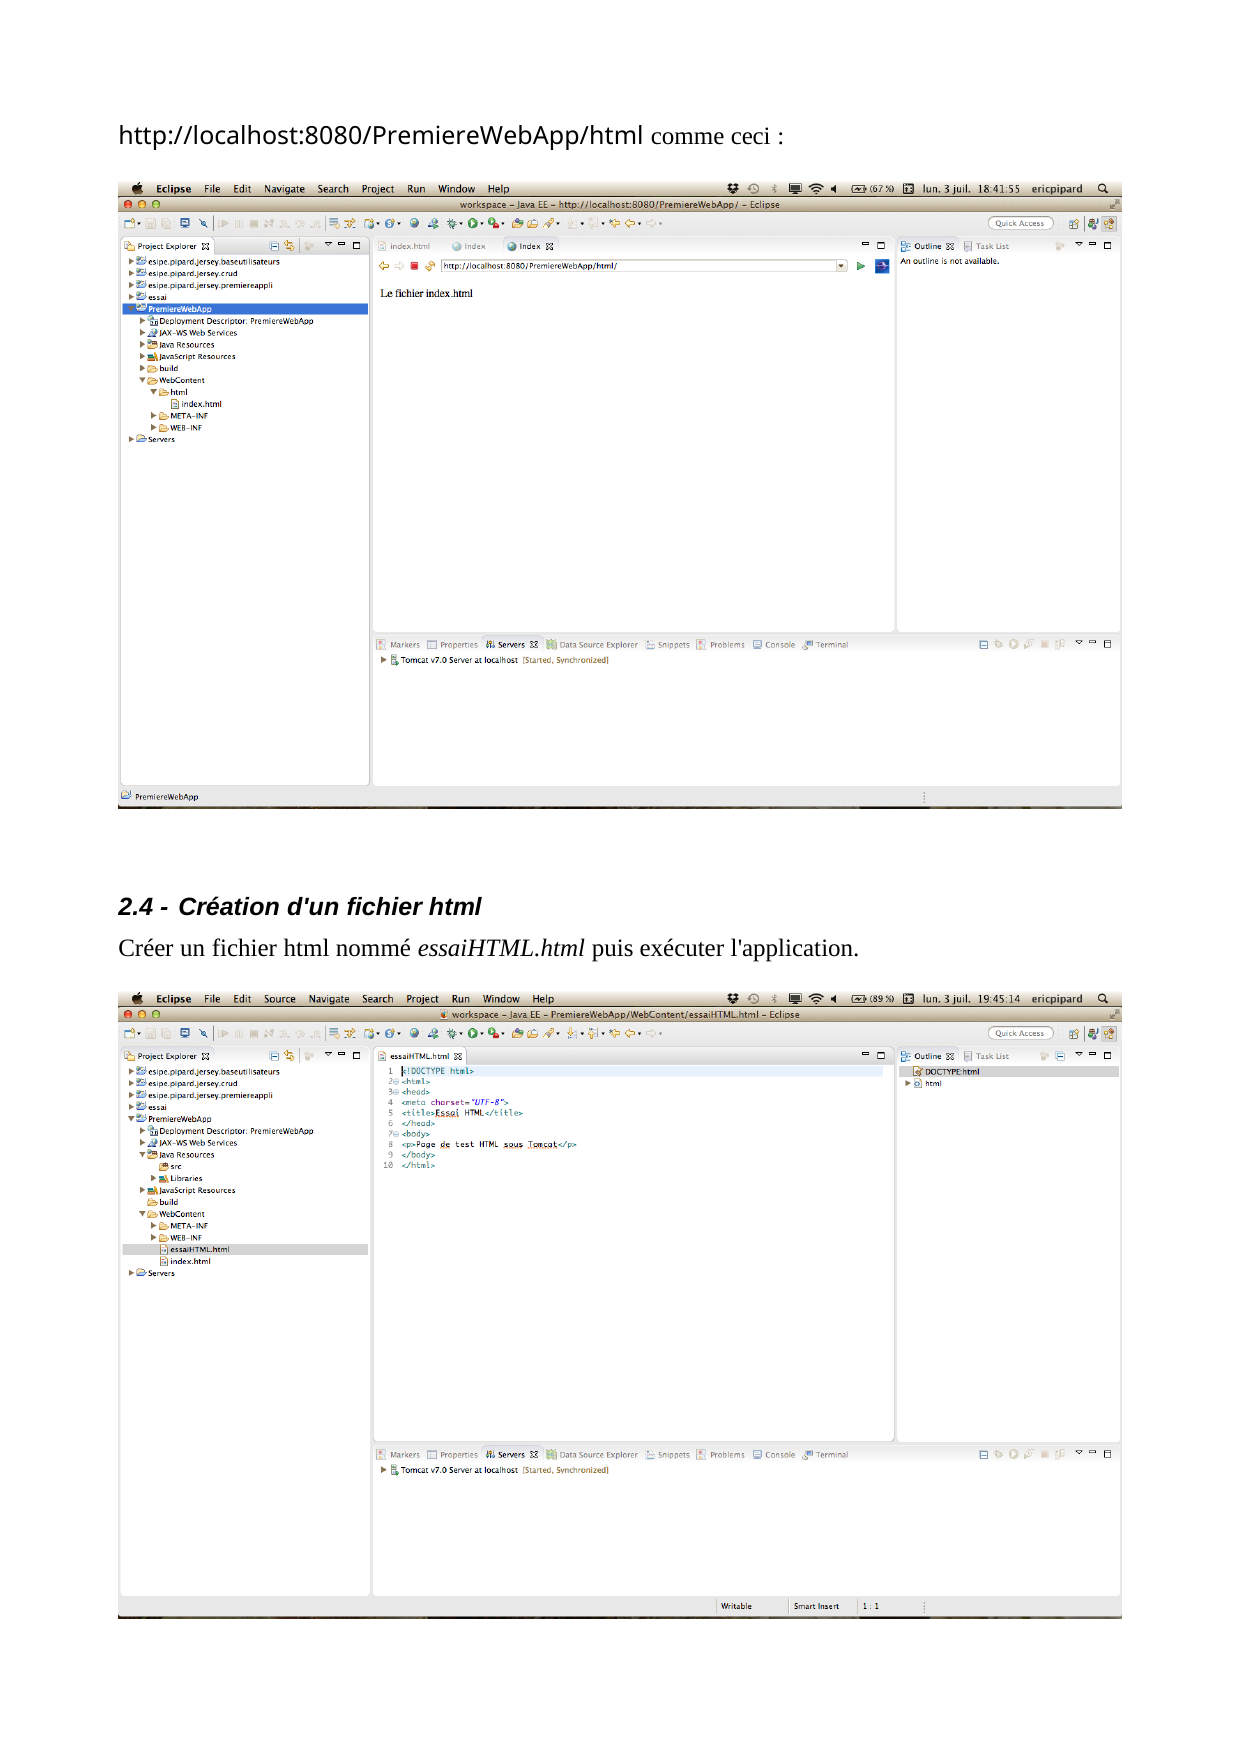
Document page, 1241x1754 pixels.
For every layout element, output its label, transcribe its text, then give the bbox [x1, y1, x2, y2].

text Créer un fichier html nommé essaiHTML.html puis exécuter l'application. [118, 933, 1122, 962]
picture [118, 991, 1122, 1619]
subtitle 2.4 - Création d'un fichier html [118, 892, 1122, 921]
picture [118, 181, 1122, 809]
text http://localhost:8080/PremiereWebApp/html comme ceci : [118, 118, 1122, 152]
